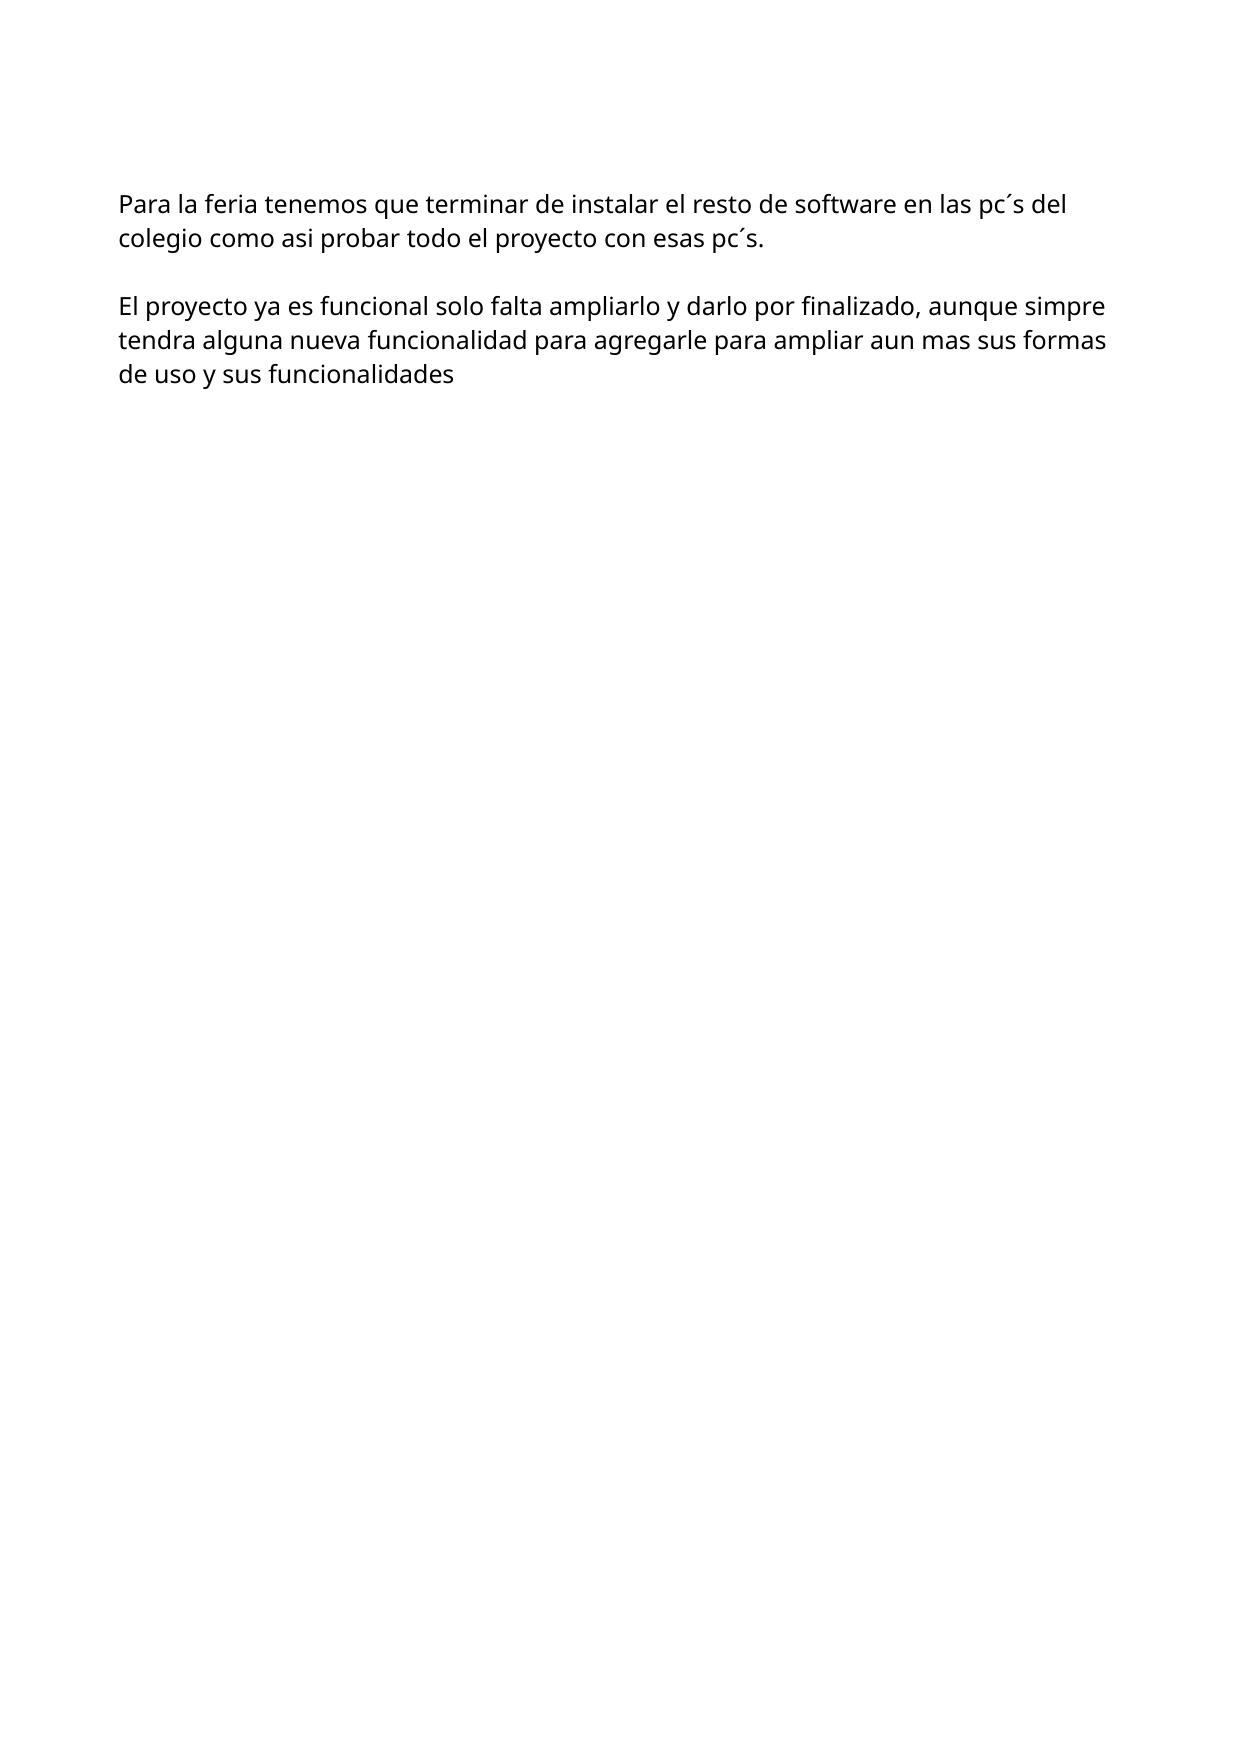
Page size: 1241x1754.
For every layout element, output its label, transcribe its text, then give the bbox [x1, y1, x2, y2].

text El proyecto ya es funcional solo falta ampliarlo y darlo por finalizado, aunque simpre tendra alguna nueva funcionalidad para agregarle para ampliar aun mas sus formas de uso y sus funcionalidades [118, 288, 1122, 391]
text Para la feria tenemos que terminar de instalar el resto de software en las pc´s del colegio como asi probar todo el proyecto con esas pc´s. [118, 186, 1122, 254]
